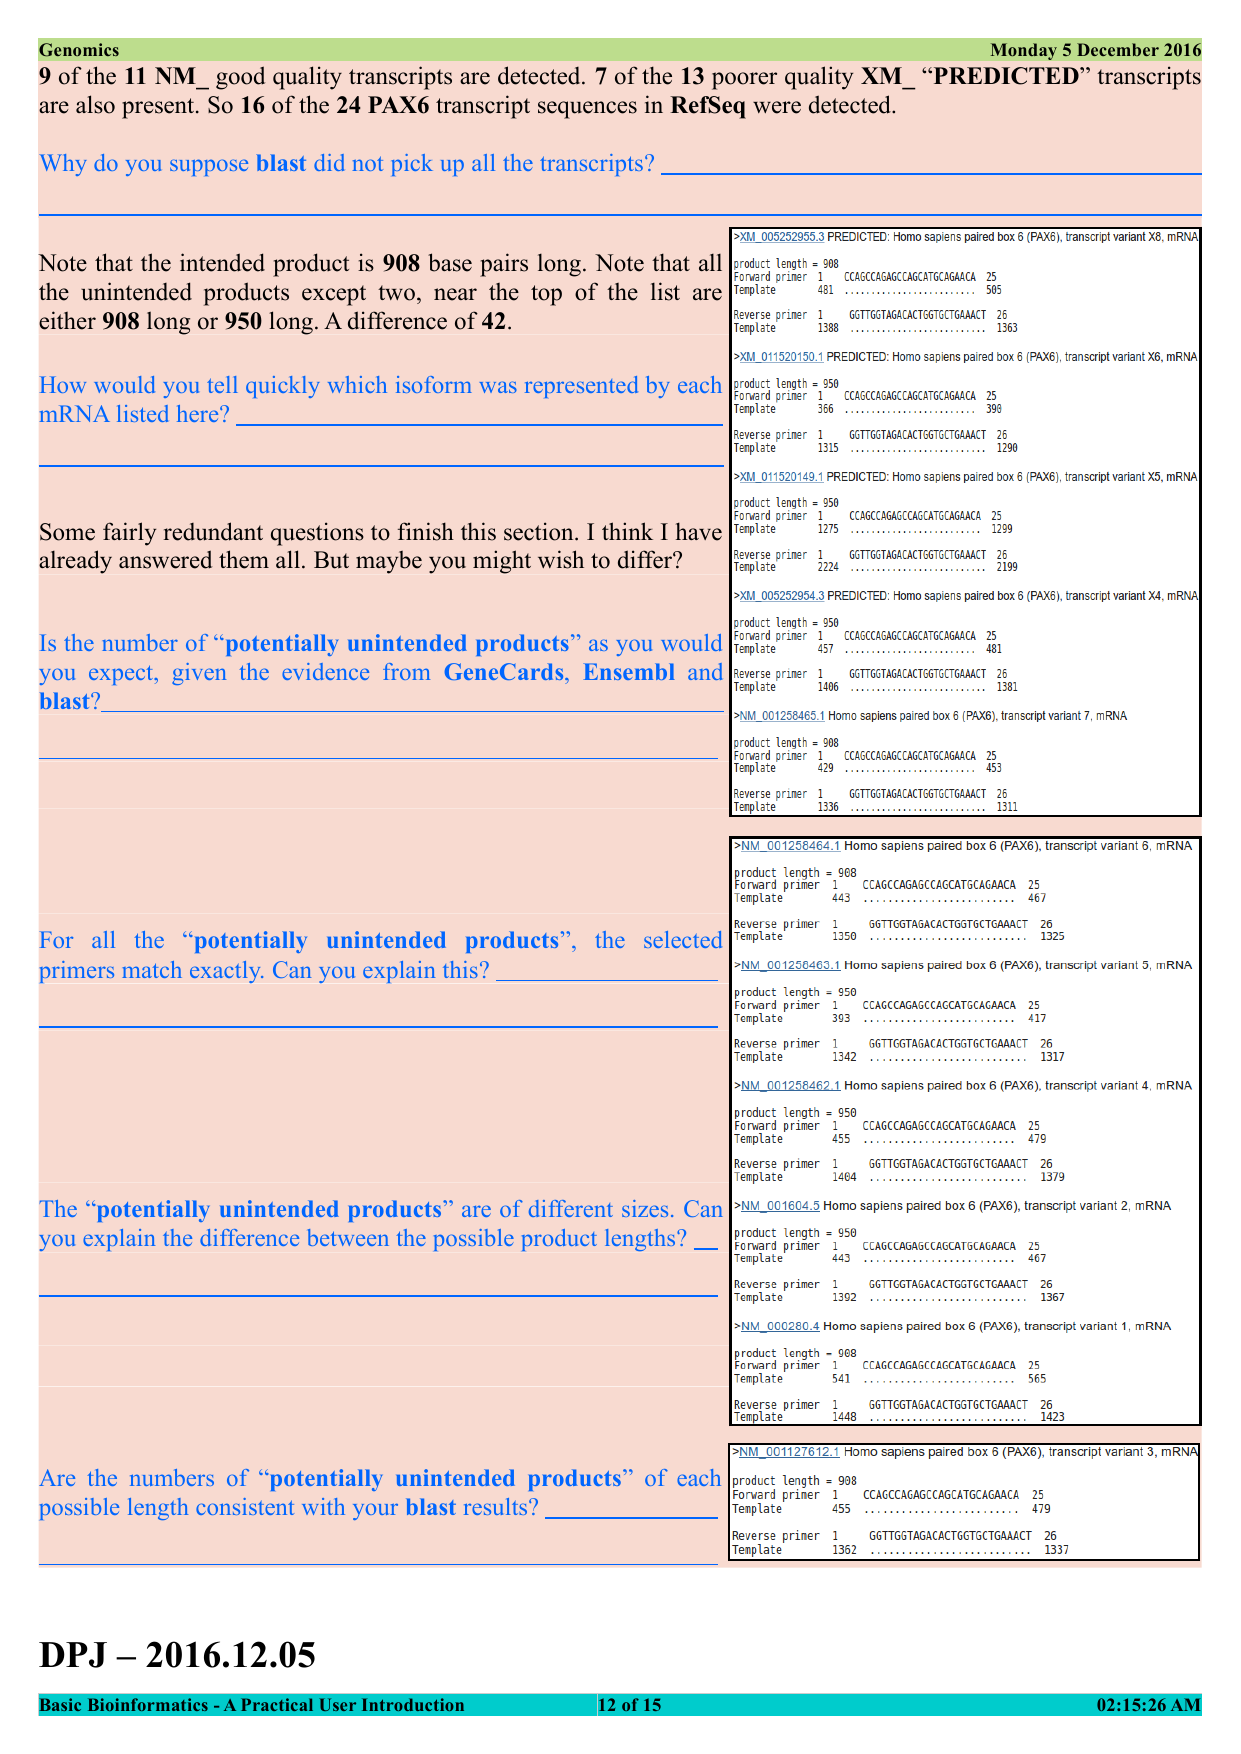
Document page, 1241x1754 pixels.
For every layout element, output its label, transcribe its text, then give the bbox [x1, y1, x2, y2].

picture [730, 1445, 1198, 1559]
picture [732, 229, 1199, 815]
text Is the number of “potentially unintended products” as you would you expect, given the evidence from GeneCards, Ensembl and blast? [38, 628, 729, 715]
picture [732, 839, 1199, 1424]
text Why do you suppose blast did not pick up all the transcripts? [38, 148, 1202, 177]
text The “potentially unintended products” are of different sizes. Can you explain the difference between the possible product lengths? [38, 1194, 729, 1252]
text How would you tell quickly which isoform was represented by each mRNA listed here? [38, 370, 729, 428]
text Are the numbers of “potentially unintended products” of each possible length consistent with your blast results? [38, 1463, 728, 1521]
text 9 of the 11 NM_ good quality transcripts are detected. 7 of the 13 poorer quality XM_ “PREDICTED” transcripts are also present. So 16 of the 24 PAX6 transcript sequences in RefSeq were detected. [38, 61, 1202, 119]
text Some fairly redundant questions to finish this section. I think I have already answered them all. But maybe you might wish to differ? [38, 516, 729, 574]
text For all the “potentially unintended products”, the selected primers match exactly. Can you explain this? [38, 925, 729, 983]
text Note that the intended product is 908 base pairs long. Note that all the unintended products except two, near the top of the list are either 908 long or 950 long. A difference of 42. [38, 247, 729, 335]
text DPJ – 2016.12.05 [38, 1632, 1202, 1675]
